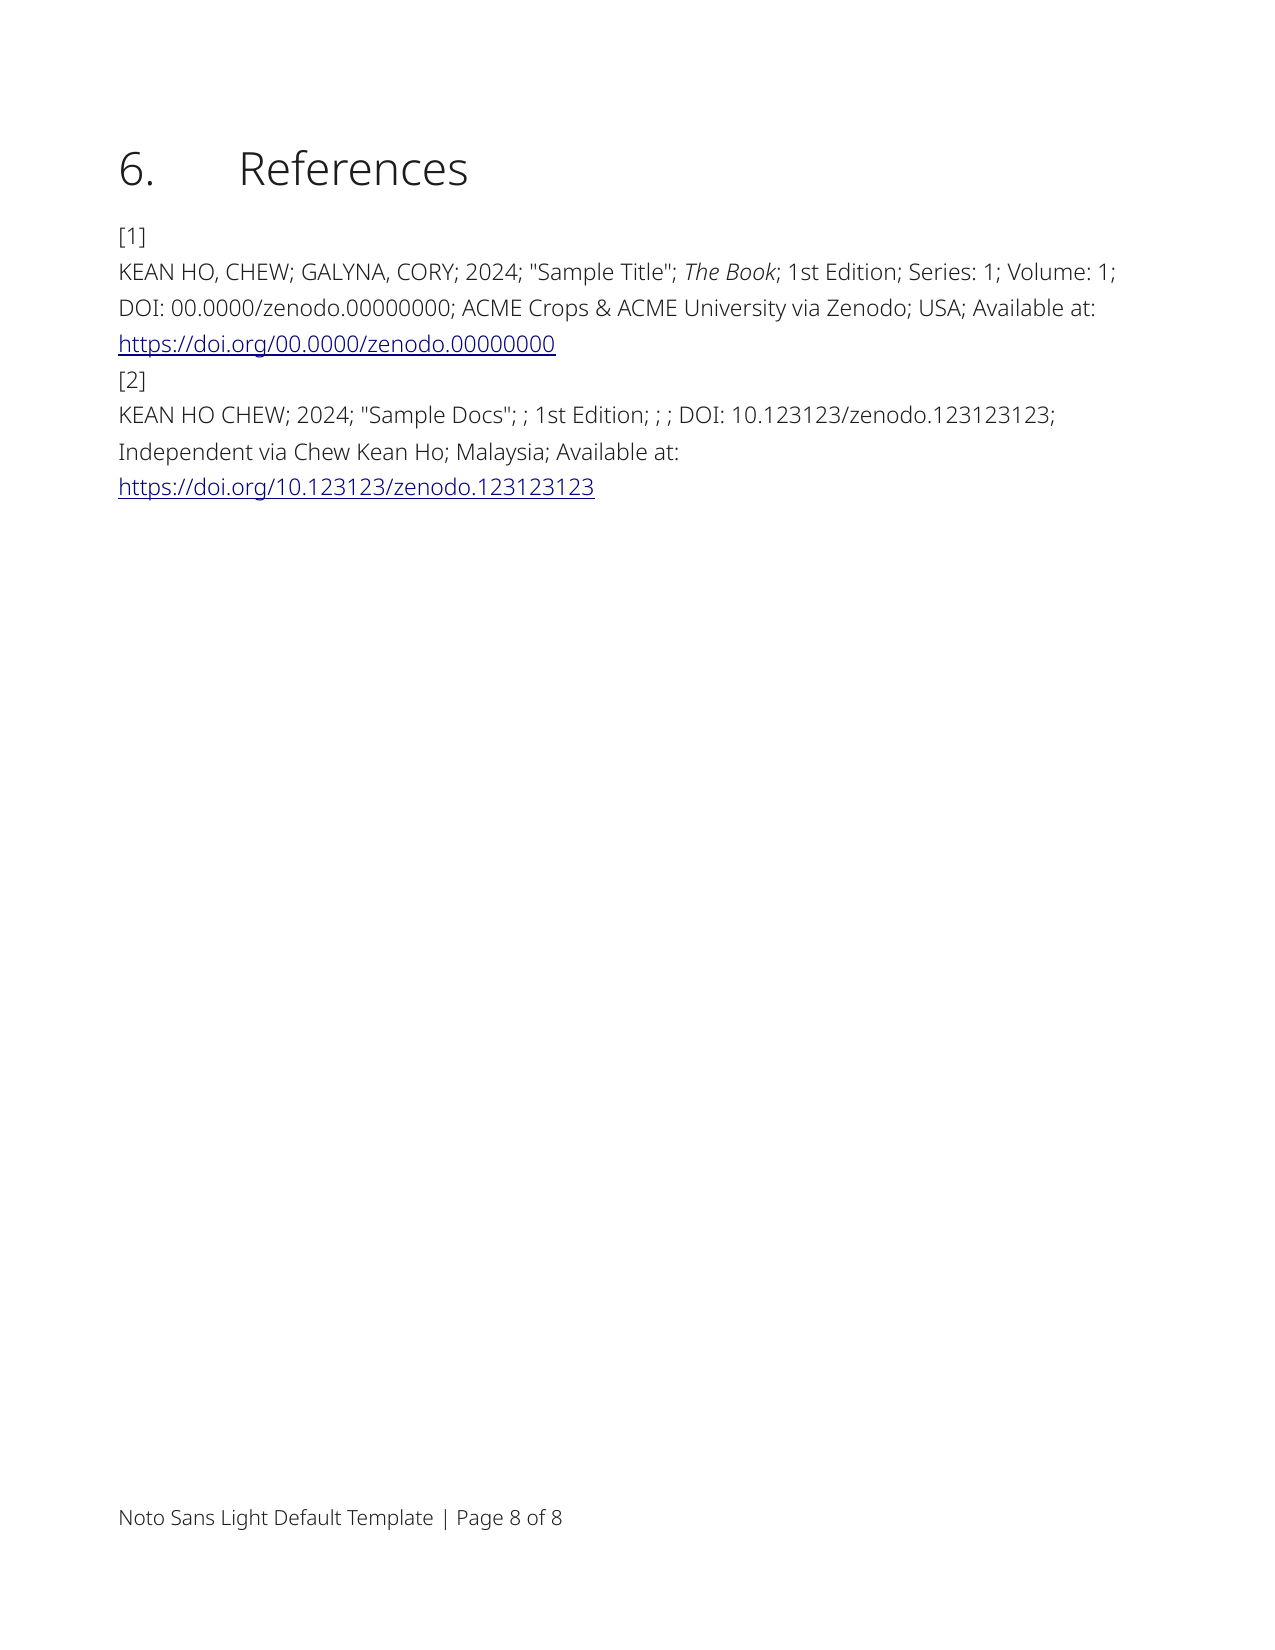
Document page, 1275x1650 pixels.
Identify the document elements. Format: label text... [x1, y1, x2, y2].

subtitle References [118, 136, 1157, 198]
text [1] KEAN HO, CHEW; GALYNA, CORY; 2024; "Sample Title"; The Book; 1st Edition; Series: 1; Volume: 1; DOI: 00.0000/zenodo.00000000; ACME Crops & ACME University via Zenodo; USA; Available at: https://doi.org/00.0000/zenodo.00000000 [118, 220, 1157, 359]
text [2] KEAN HO CHEW; 2024; "Sample Docs"; ; 1st Edition; ; ; DOI: 10.123123/zenodo.123123123; Independent via Chew Kean Ho; Malaysia; Available at: https://doi.org/10.123123/zenodo.123123123 [118, 363, 1157, 503]
